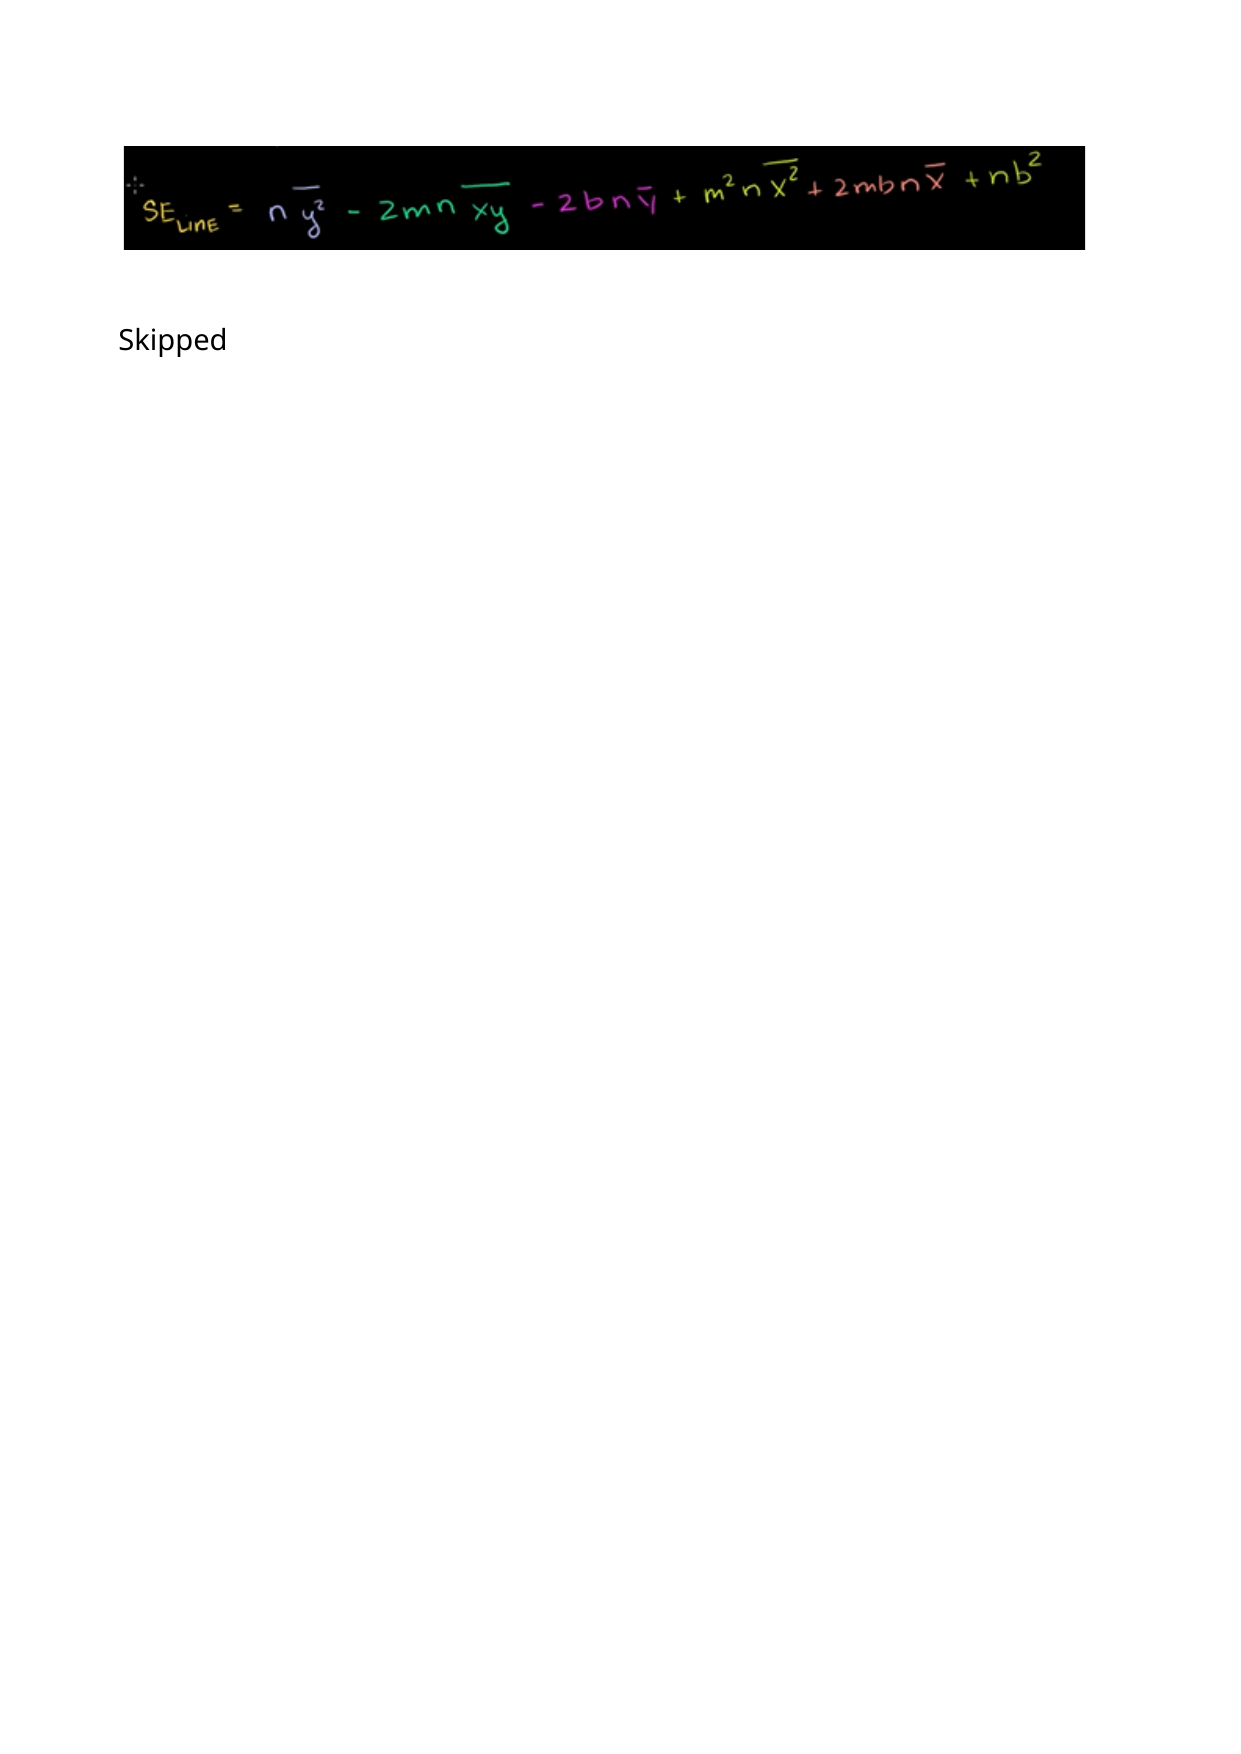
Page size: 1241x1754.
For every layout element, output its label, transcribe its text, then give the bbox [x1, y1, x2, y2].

text Skipped [118, 319, 1122, 359]
picture [123, 146, 1085, 250]
